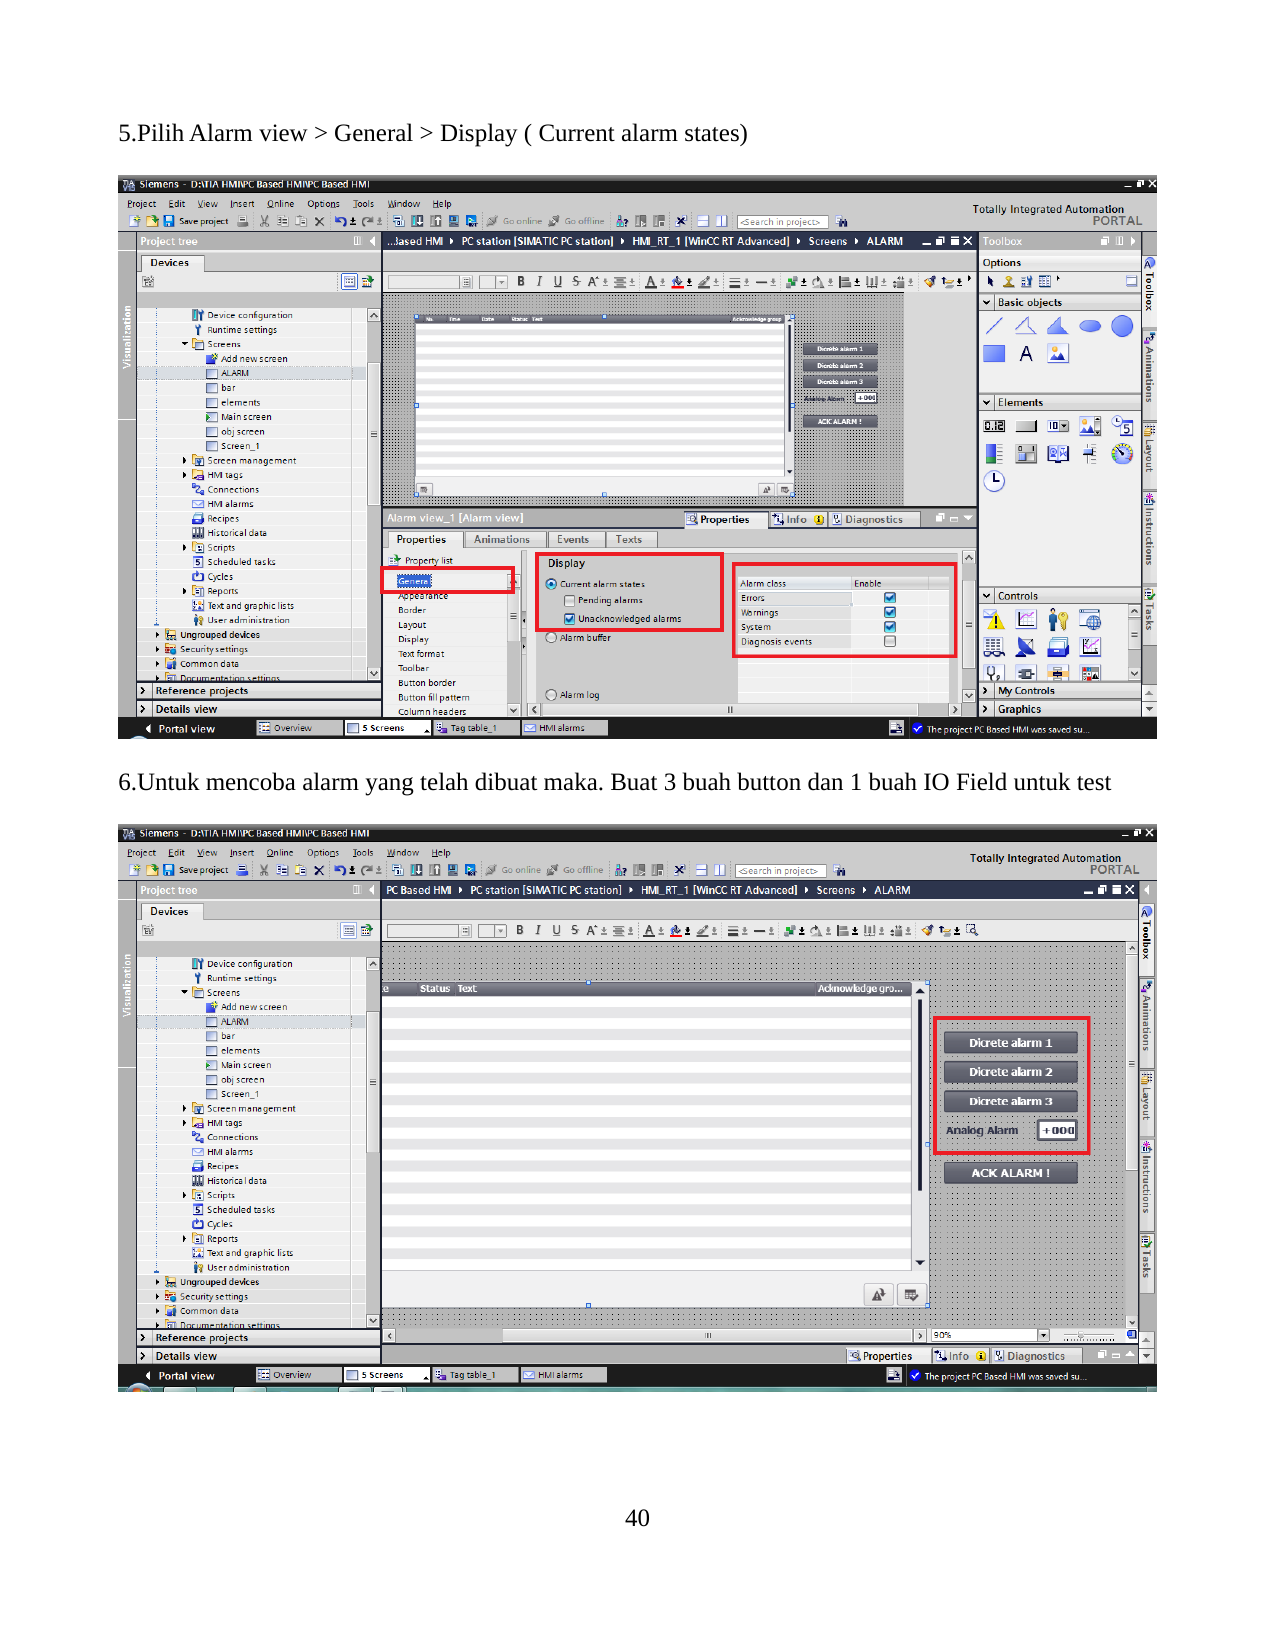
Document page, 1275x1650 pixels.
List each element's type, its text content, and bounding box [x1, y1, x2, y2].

picture [118, 824, 1157, 1392]
text 5.Pilih Alarm view > General > Display ( Current alarm states) [118, 118, 1157, 147]
picture [118, 175, 1157, 739]
text 6.Untuk mencoba alarm yang telah dibuat maka. Buat 3 buah button dan 1 buah IO Field untuk test [118, 767, 1157, 796]
